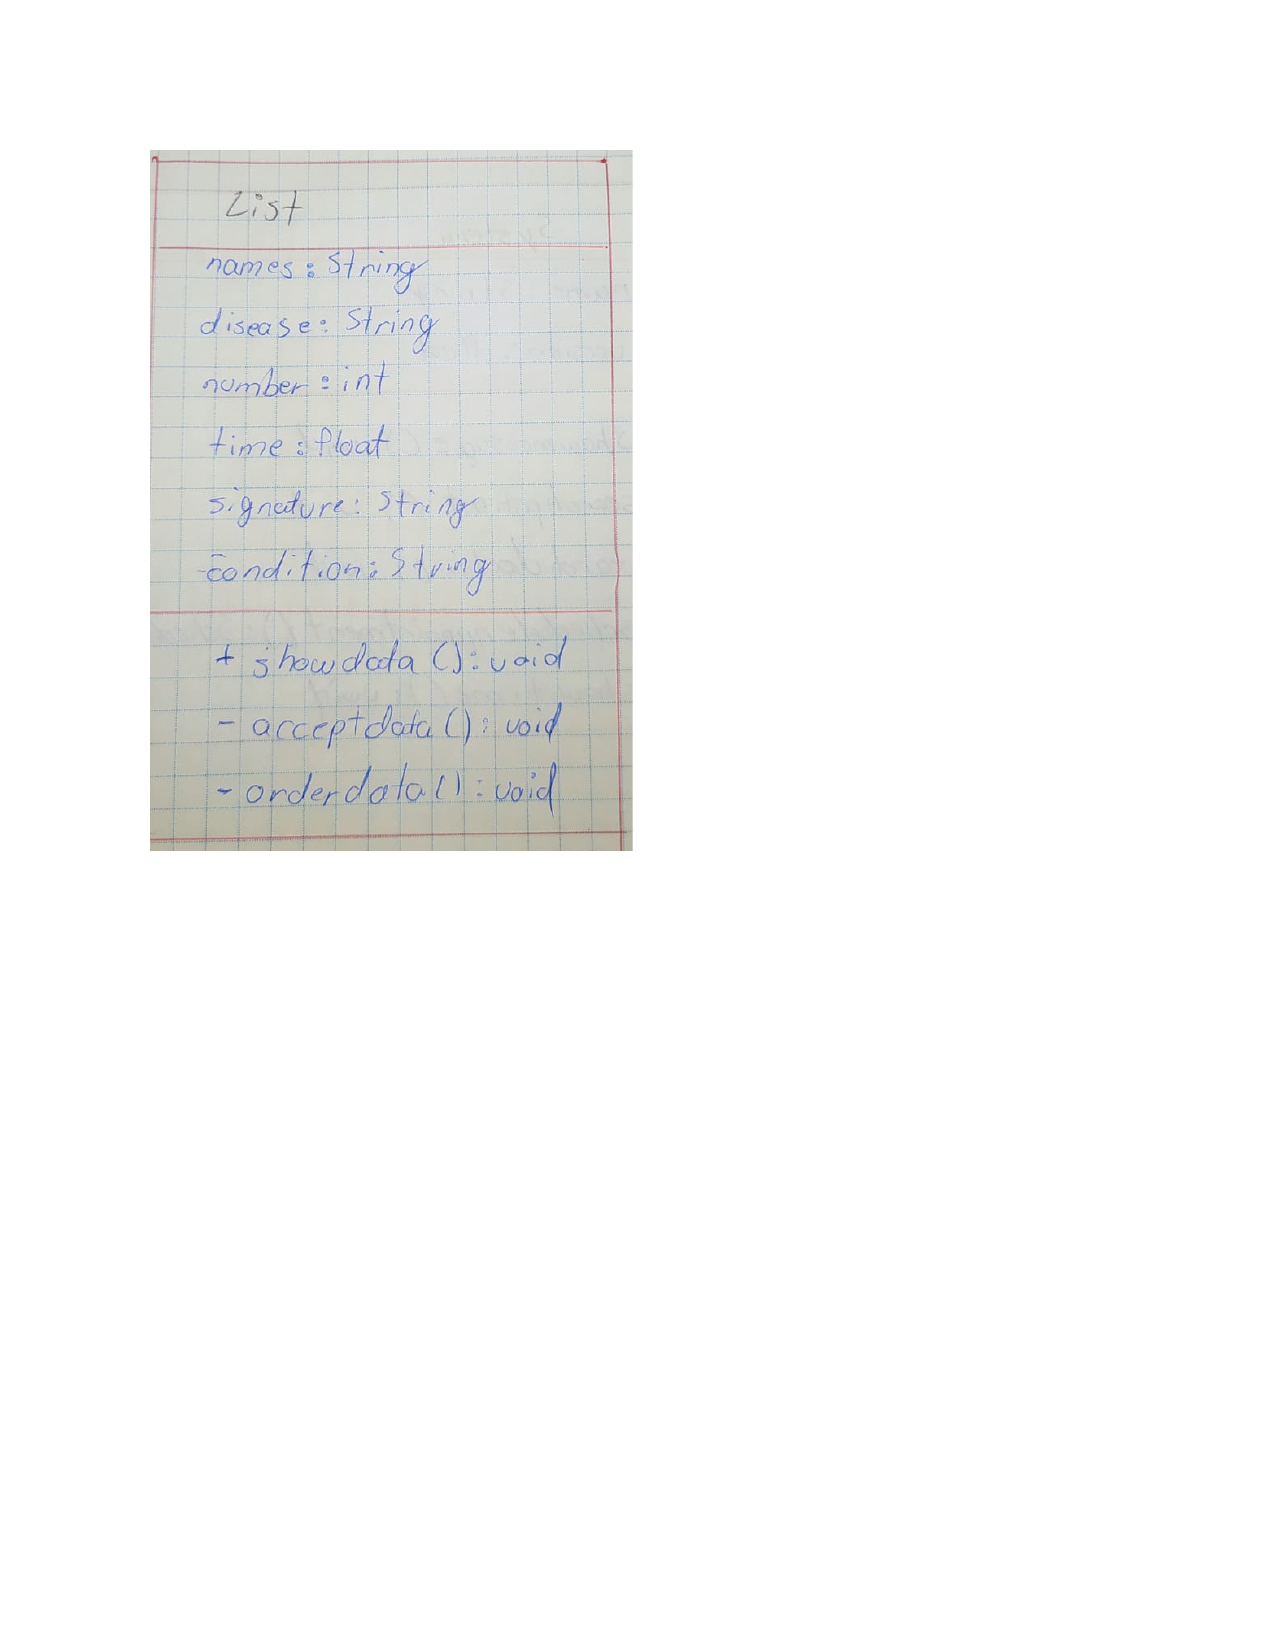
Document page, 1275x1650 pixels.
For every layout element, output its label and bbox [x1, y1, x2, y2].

picture [150, 150, 633, 851]
